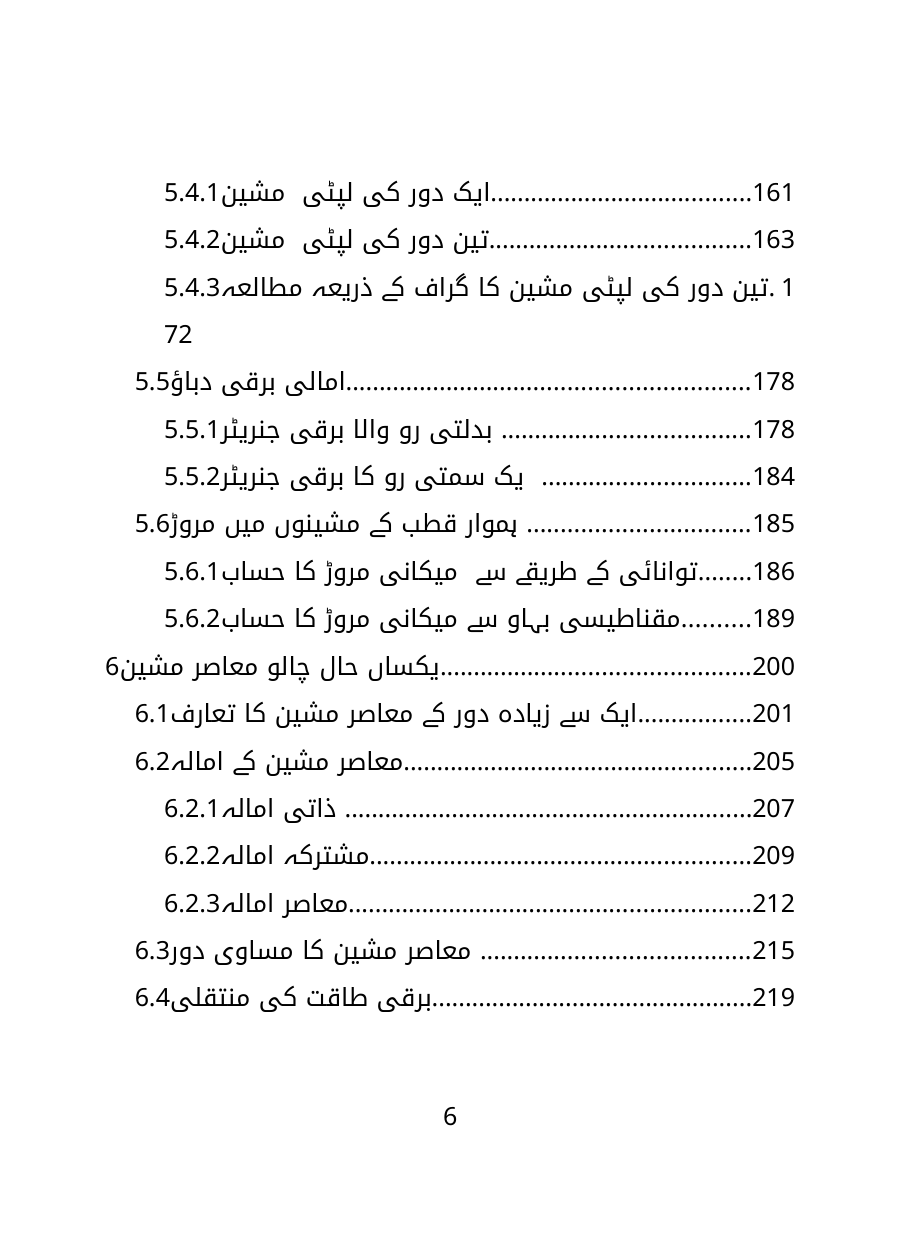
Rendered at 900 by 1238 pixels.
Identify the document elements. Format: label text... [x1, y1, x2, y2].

text 6.4برقی طاقت کی منتقلی 219 [134, 975, 795, 1022]
text 5.5.1بدلتی رو والا برقی جنریٹر 178 [164, 406, 795, 453]
text 5.5.2یک سمتی رو کا برقی جنریٹر 184 [164, 453, 795, 501]
text 6.3معاصر مشین کا مساوی دور 215 [134, 927, 795, 975]
text 6.1ایک سے زیادہ دور کے معاصر مشین کا تعارف 201 [134, 690, 795, 738]
text 6.2.2مشترکہ امالہ 209 [164, 833, 795, 880]
text 5.4.3تین دور کی لپٹی مشین کا گراف کے ذریعہ مطالعہ 172 [164, 264, 795, 359]
text 5.4.2تین دور کی لپٹی مشین 163 [164, 216, 795, 264]
text 5.6ہموار قطب کے مشینوں میں مروڑ 185 [134, 501, 795, 548]
text 6.2.3معاصر امالہ 212 [164, 880, 795, 927]
text 5.6.1توانائی کے طریقے سے میکانی مروڑ کا حساب 186 [164, 548, 795, 596]
text 6.2.1ذاتی امالہ 207 [164, 785, 795, 833]
text 6یکساں حال چالو معاصر مشین 200 [105, 643, 795, 690]
text 5.5امالی برقی دباؤ 178 [134, 359, 795, 406]
text 5.4.1ایک دور کی لپٹی مشین 161 [164, 169, 795, 216]
text 5.6.2مقناطیسی بہاو سے میکانی مروڑ کا حساب 189 [164, 596, 795, 643]
text 6.2معاصر مشین کے امالہ 205 [134, 738, 795, 785]
